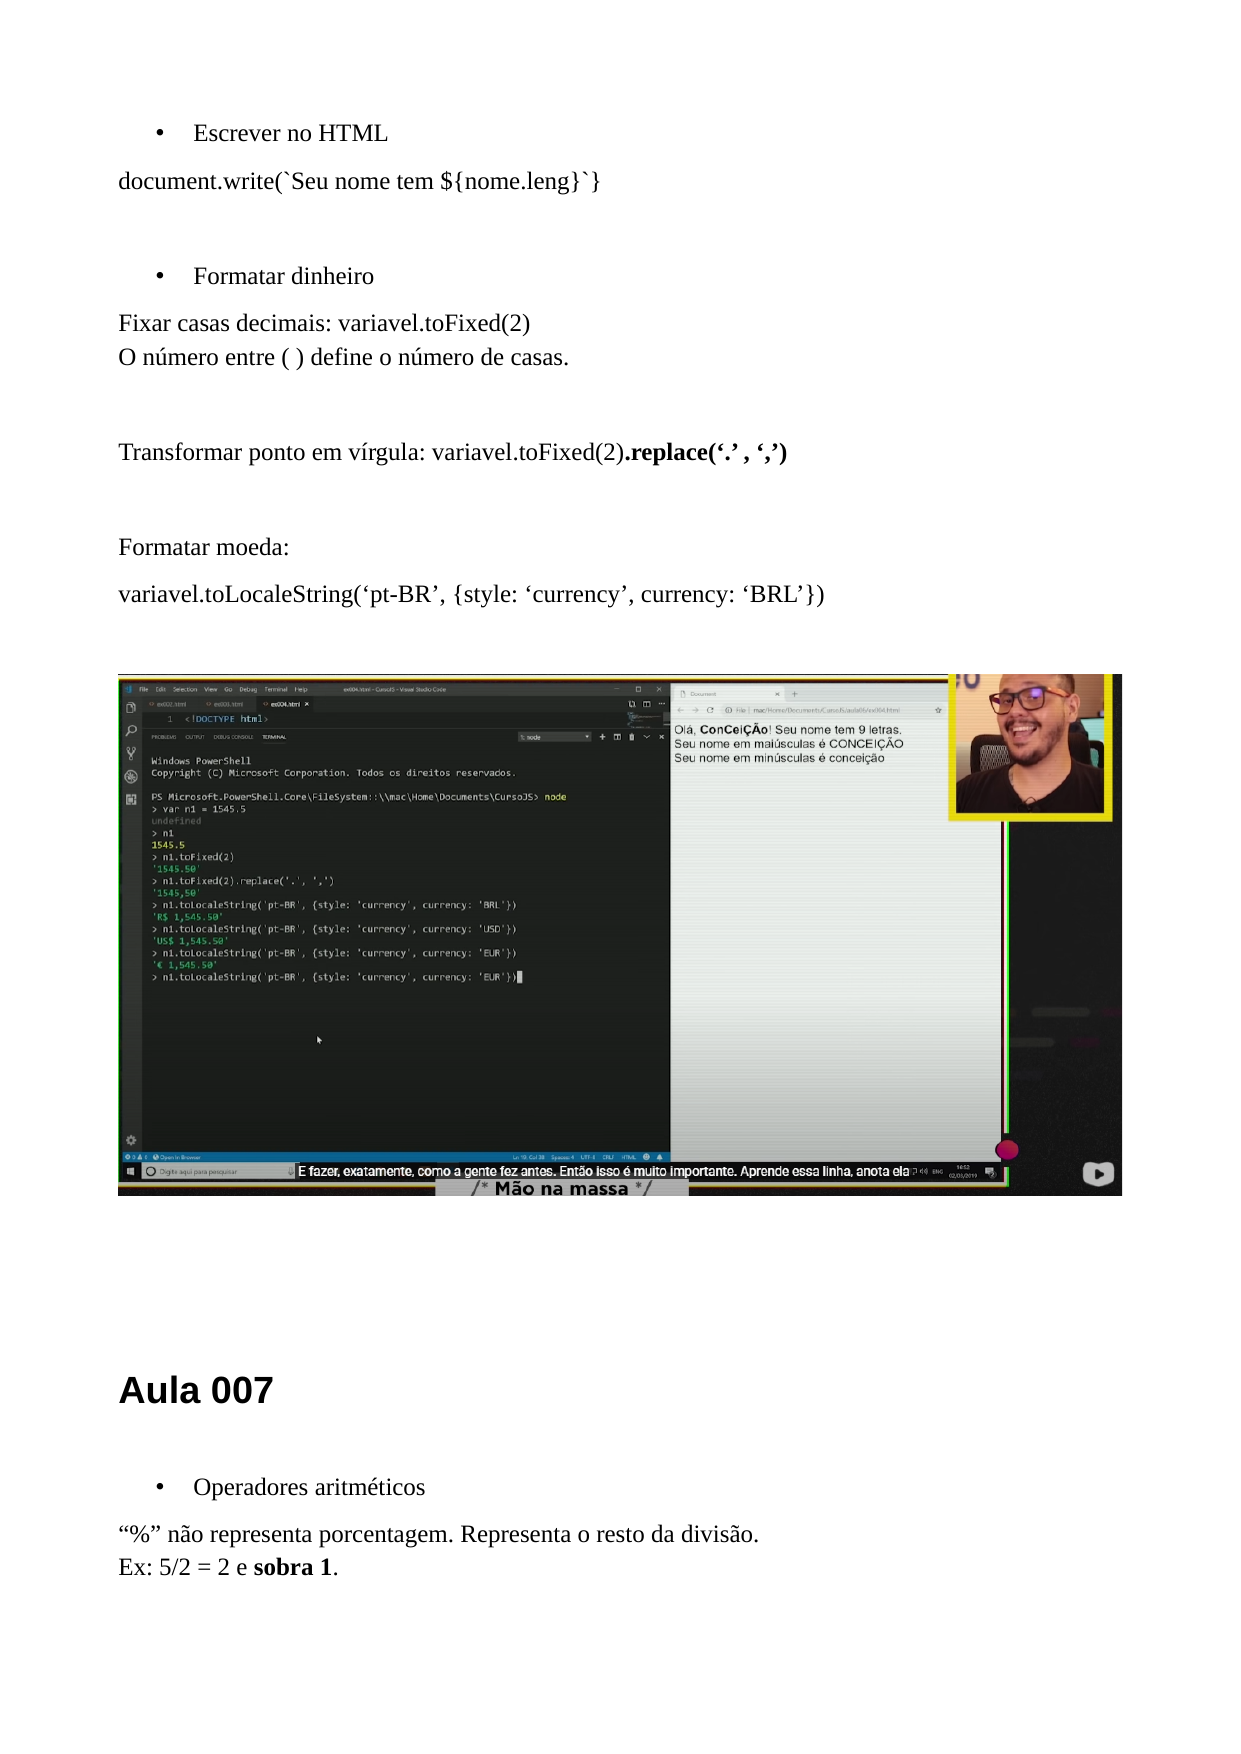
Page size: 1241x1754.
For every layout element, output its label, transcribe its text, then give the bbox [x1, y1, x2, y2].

list Formatar dinheiro [156, 261, 1122, 290]
text “%” não representa porcentagem. Representa o resto da divisão. Ex: 5/2 = 2 e sobra 1. [118, 1519, 1122, 1581]
text Fixar casas decimais: variavel.toFixed(2) O número entre ( ) define o número de casas. [118, 308, 1122, 370]
picture [118, 674, 1123, 1196]
text Formatar moeda: [118, 532, 1122, 561]
list Escrever no HTML [156, 118, 1122, 147]
text variavel.toLocaleString(‘pt-BR’, {style: ‘currency’, currency: ‘BRL’}) [118, 579, 1122, 608]
subtitle Aula 007 [118, 1368, 1122, 1411]
text Transformar ponto em vírgula: variavel.toFixed(2).replace(‘.’ , ‘,’) [118, 437, 1122, 466]
list Operadores aritméticos [156, 1472, 1122, 1500]
text document.write(`Seu nome tem ${nome.leng}`} [118, 166, 1122, 194]
